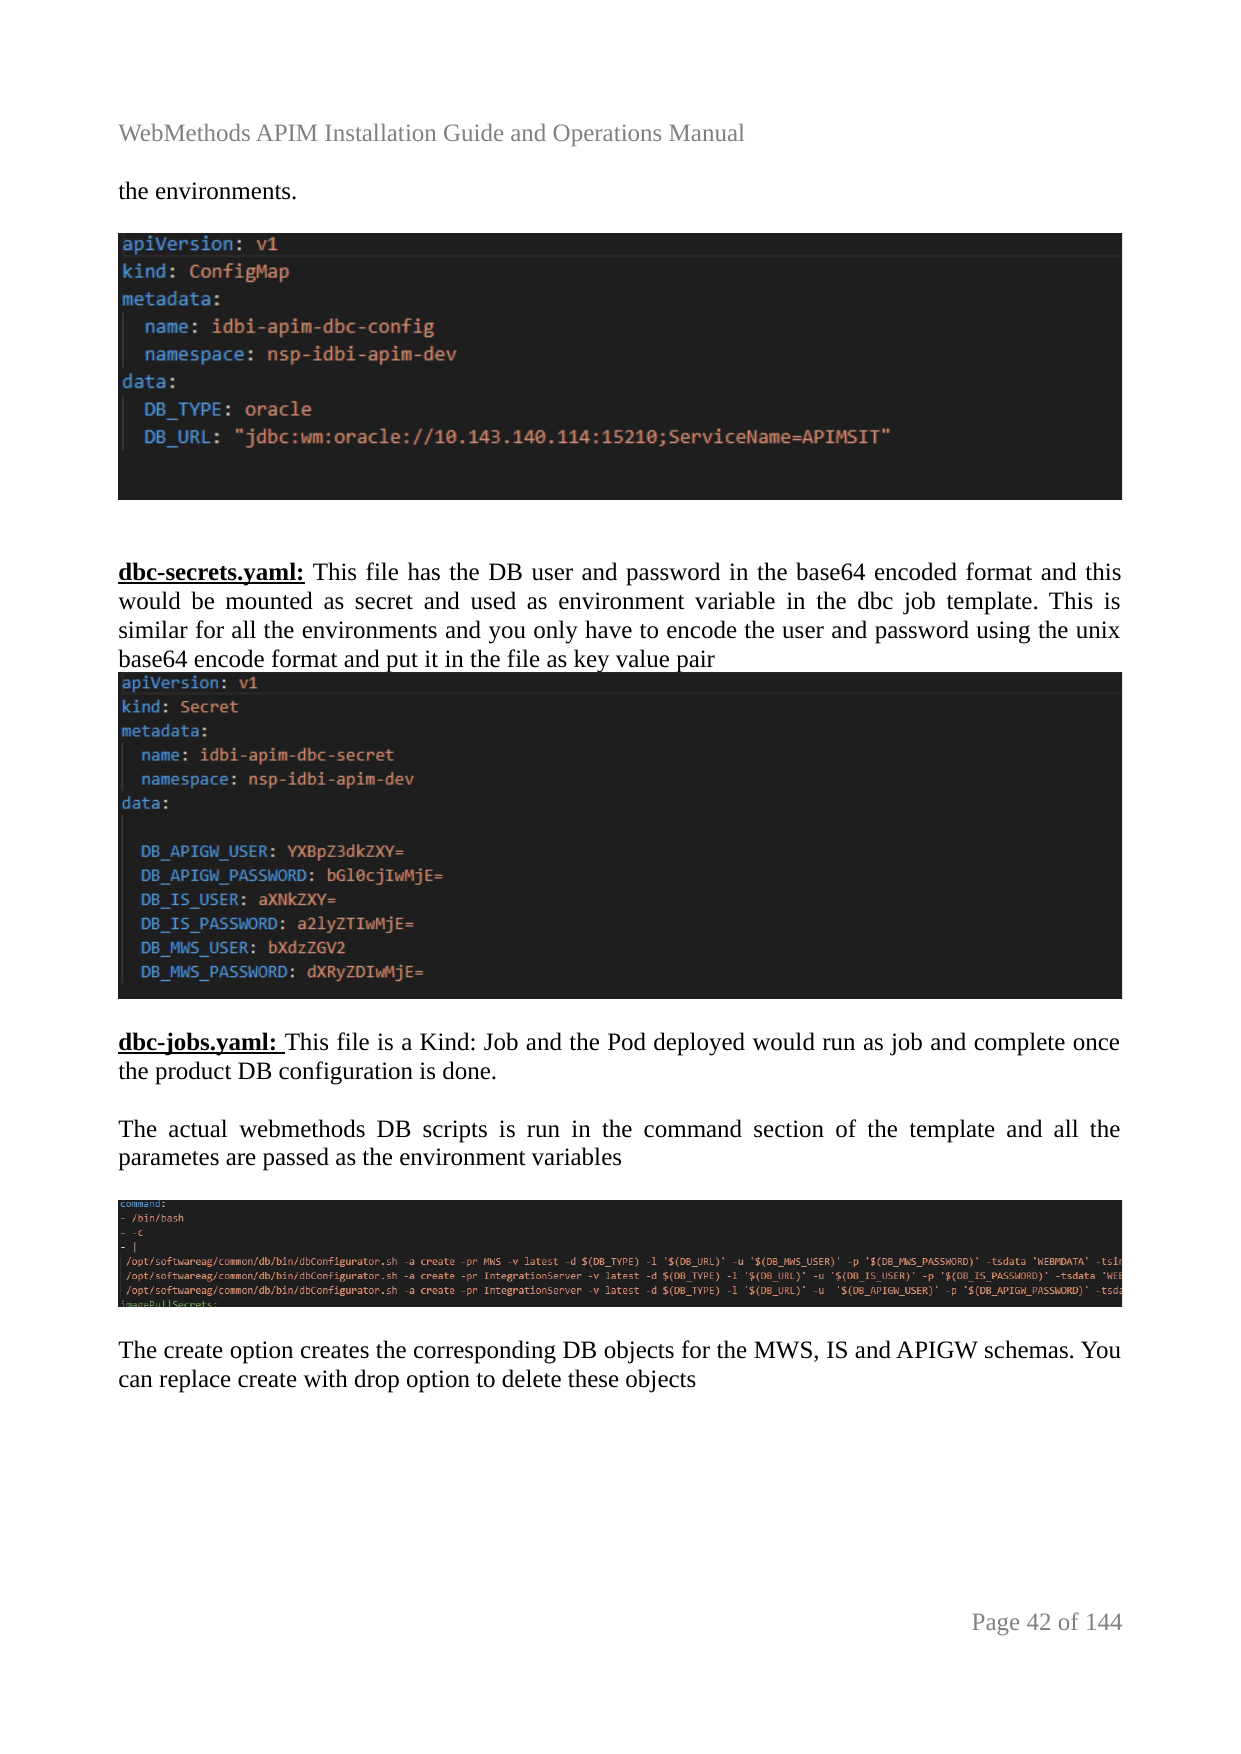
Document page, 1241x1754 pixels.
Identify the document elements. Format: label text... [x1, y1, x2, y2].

text dbc-secrets.yaml: This file has the DB user and password in the base64 encoded format and this would be mounted as secret and used as environment variable in the dbc job template. This is similar for all the environments and you only have to encode the user and password using the unix base64 encode format and put it in the file as key value pair [118, 557, 1122, 672]
picture [118, 1200, 1123, 1307]
text The actual webmethods DB scripts is run in the command section of the template and all the parametes are passed as the environment variables [118, 1114, 1122, 1171]
picture [118, 672, 1123, 999]
text dbc-jobs.yaml: This file is a Kind: Job and the Pod deployed would run as job and complete once the product DB configuration is done. [118, 1027, 1122, 1085]
text The create option creates the corresponding DB objects for the MWS, IS and APIGW schemas. You can replace create with drop option to delete these objects [118, 1335, 1122, 1392]
text the environments. [118, 176, 1122, 205]
picture [118, 233, 1123, 500]
